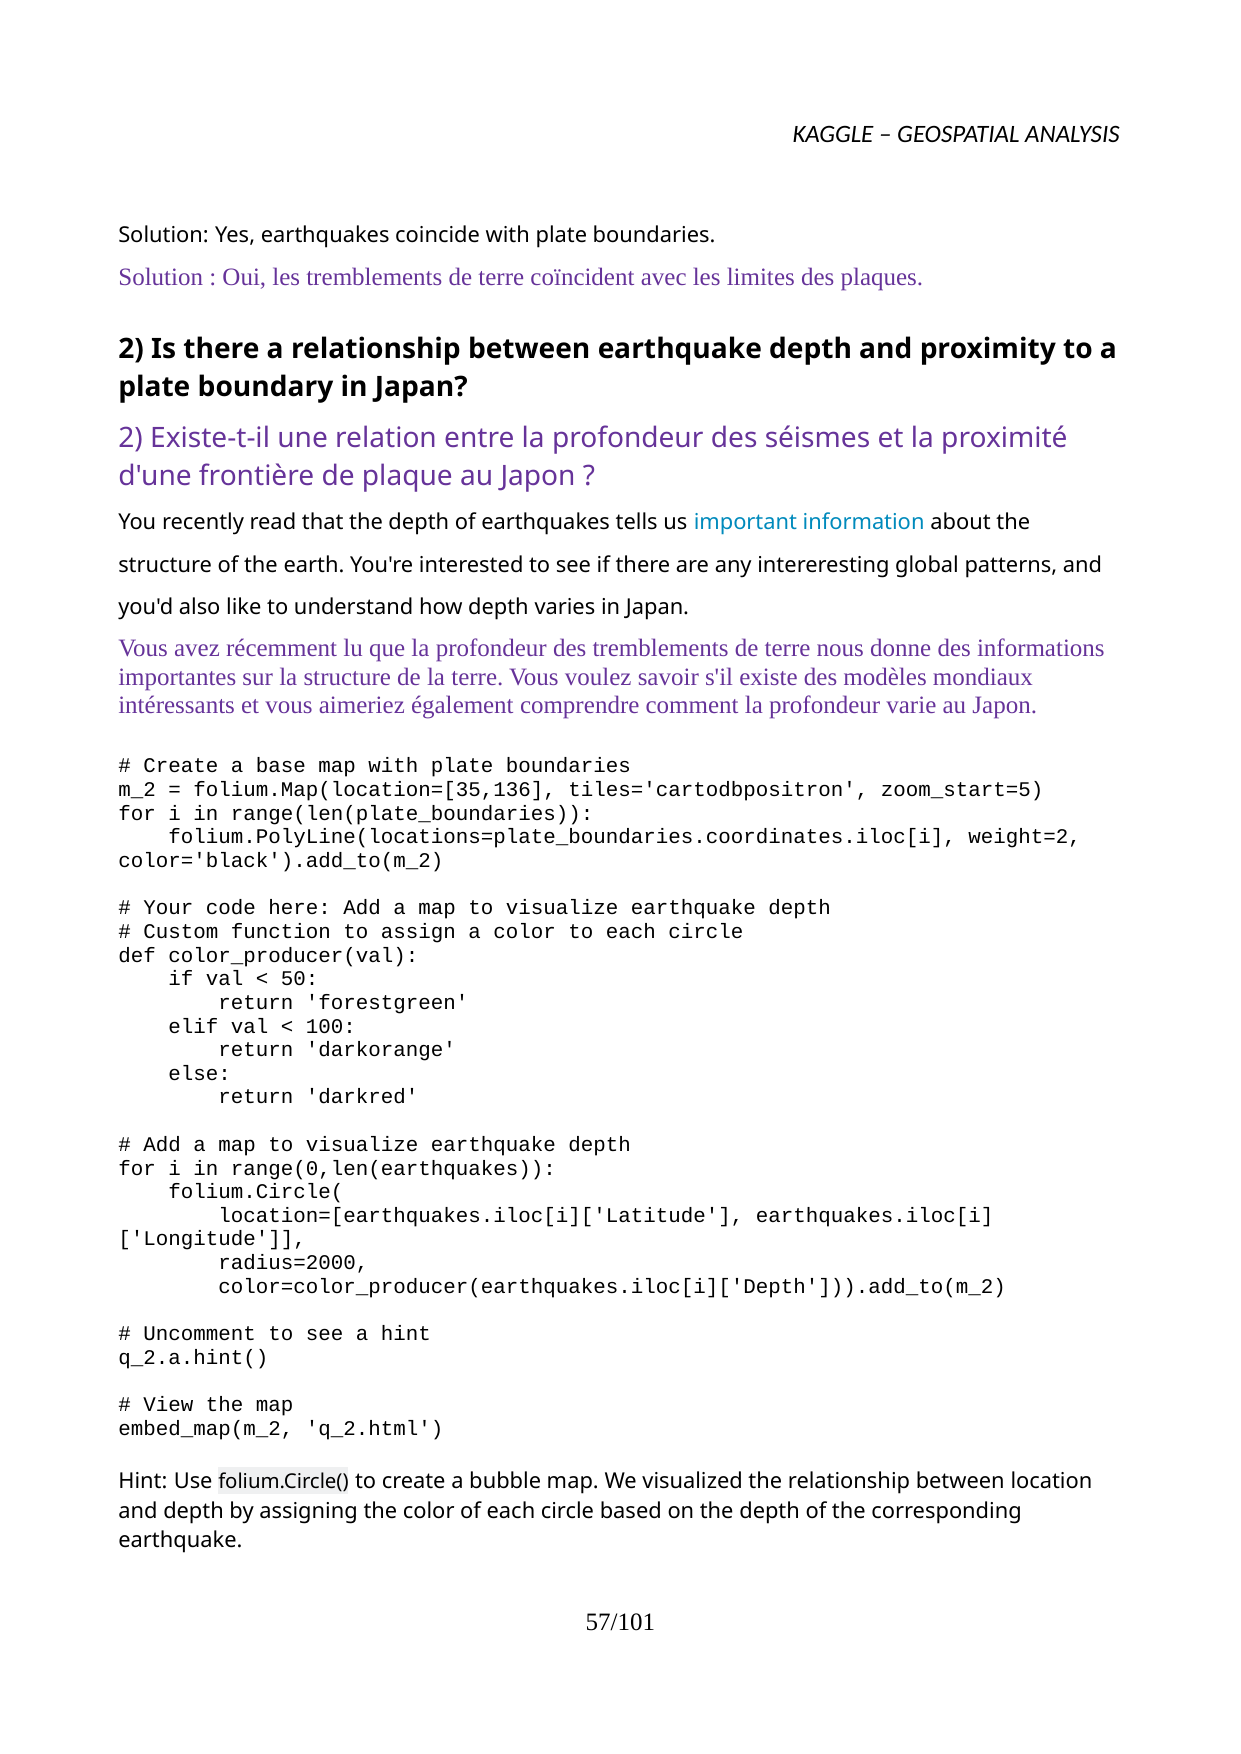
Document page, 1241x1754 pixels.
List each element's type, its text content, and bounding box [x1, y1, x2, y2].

text color=color_producer(earthquakes.iloc[i]['Depth'])).add_to(m_2) [118, 1276, 1122, 1299]
text location=[earthquakes.iloc[i]['Latitude'], earthquakes.iloc[i]['Longitude']], [118, 1205, 1122, 1252]
text # Add a map to visualize earthquake depth [118, 1134, 1122, 1157]
text # Your code here: Add a map to visualize earthquake depth [118, 897, 1122, 921]
text Solution: Yes, earthquakes coincide with plate boundaries. [118, 219, 1122, 249]
text Vous avez récemment lu que la profondeur des tremblements de terre nous donne des informations importantes sur la structure de la terre. Vous voulez savoir s'il existe des modèles mondiaux intéressants et vous aimeriez également comprendre comment la profondeur varie au Japon. [118, 633, 1122, 719]
text if val < 50: [118, 968, 1122, 992]
text return 'darkred' [118, 1087, 1122, 1110]
text q_2.a.hint() [118, 1347, 1122, 1370]
text return 'forestgreen' [118, 992, 1122, 1016]
text return 'darkorange' [118, 1039, 1122, 1063]
text # Create a base map with plate boundaries [118, 756, 1122, 779]
text folium.PolyLine(locations=plate_boundaries.coordinates.iloc[i], weight=2, color='black').add_to(m_2) [118, 826, 1122, 874]
text # View the map [118, 1394, 1122, 1418]
text You recently read that the depth of earthquakes tells us important information about the structure of the earth. You're interested to see if there are any intereresting global patterns, and you'd also like to understand how depth varies in Japan. [118, 506, 1122, 621]
text 2) Existe-t-il une relation entre la profondeur des séismes et la proximité d'une frontière de plaque au Japon ? [118, 417, 1122, 494]
text Hint: Use folium.Circle() to create a bubble map. We visualized the relationship between location and depth by assigning the color of each circle based on the depth of the corresponding earthquake. [118, 1465, 1122, 1554]
text def color_producer(val): [118, 945, 1122, 968]
text else: [118, 1063, 1122, 1087]
text elif val < 100: [118, 1016, 1122, 1039]
subtitle 2) Is there a relationship between earthquake depth and proximity to a plate boundary in Japan? [118, 328, 1122, 404]
text radius=2000, [118, 1252, 1122, 1276]
text folium.Circle( [118, 1181, 1122, 1205]
text for i in range(0,len(earthquakes)): [118, 1157, 1122, 1181]
text m_2 = folium.Map(location=[35,136], tiles='cartodbpositron', zoom_start=5) [118, 779, 1122, 803]
text Solution : Oui, les tremblements de terre coïncident avec les limites des plaques. [118, 262, 1122, 290]
text embed_map(m_2, 'q_2.html') [118, 1418, 1122, 1441]
text # Uncomment to see a hint [118, 1323, 1122, 1347]
text # Custom function to assign a color to each circle [118, 921, 1122, 945]
text for i in range(len(plate_boundaries)): [118, 803, 1122, 826]
